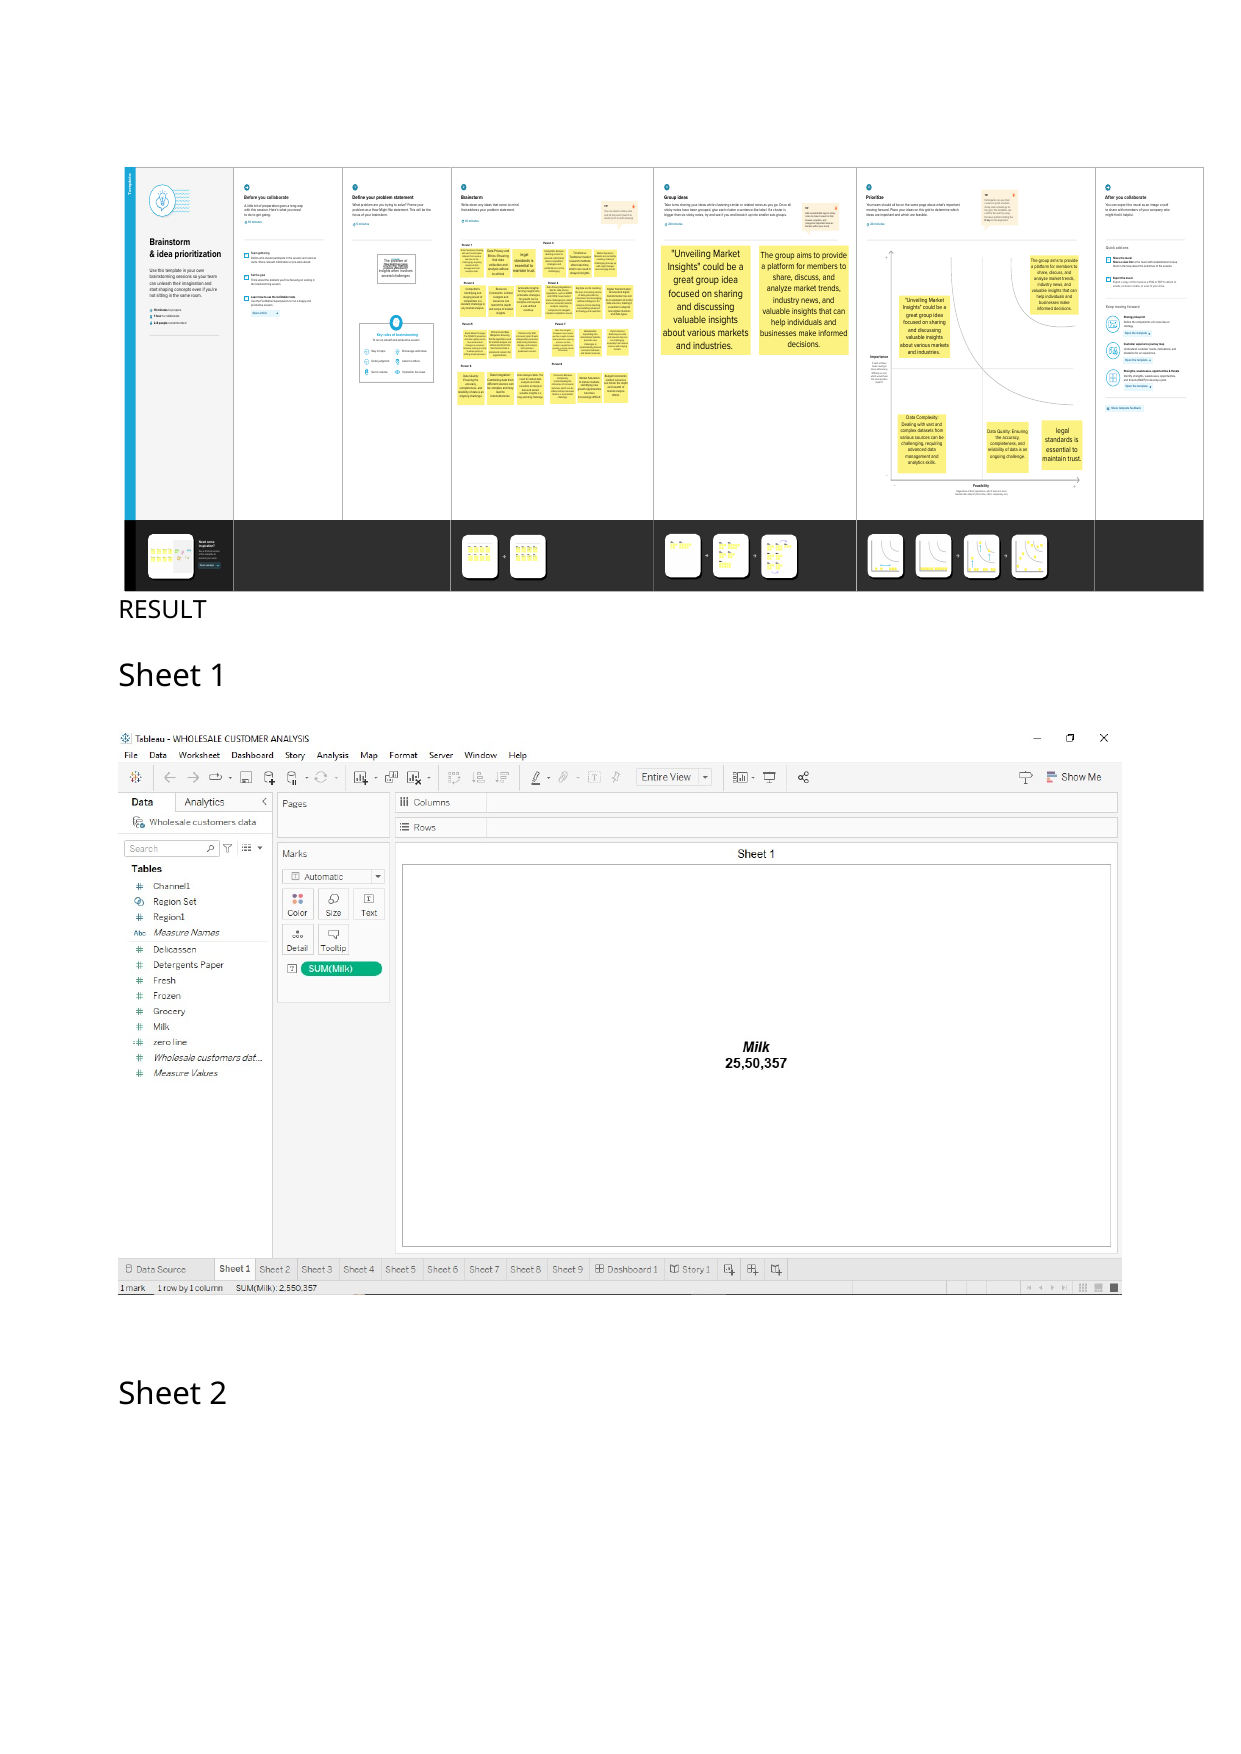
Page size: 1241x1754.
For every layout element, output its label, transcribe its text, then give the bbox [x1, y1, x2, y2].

picture [118, 730, 1122, 1295]
text Sheet 2 [118, 1371, 1122, 1414]
text RESULT [118, 146, 1122, 626]
text Sheet 1 [118, 653, 1122, 696]
